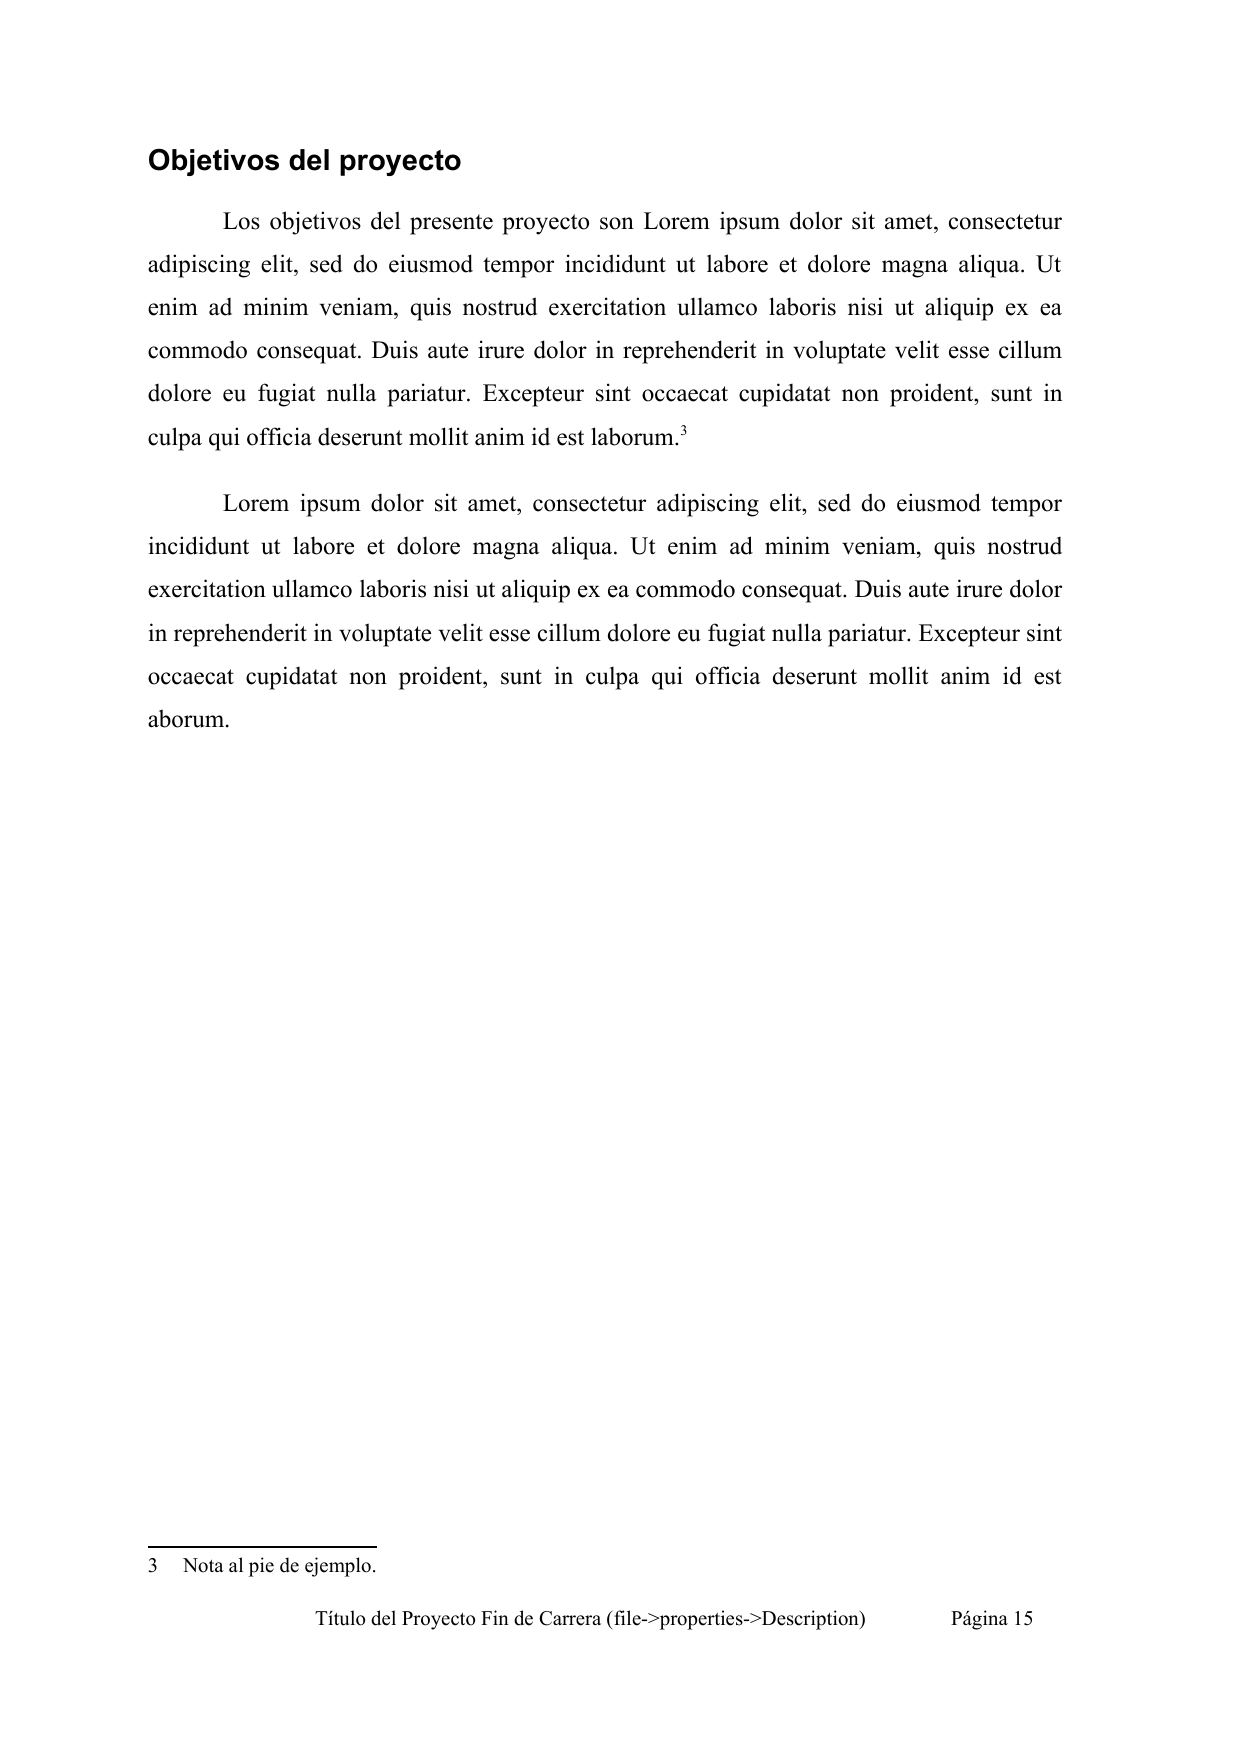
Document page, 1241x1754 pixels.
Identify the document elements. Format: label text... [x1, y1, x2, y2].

text Lorem ipsum dolor sit amet, consectetur adipiscing elit, sed do eiusmod tempor incididunt ut labore et dolore magna aliqua. Ut enim ad minim veniam, quis nostrud exercitation ullamco laboris nisi ut aliquip ex ea commodo consequat. Duis aute irure dolor in reprehenderit in voluptate velit esse cillum dolore eu fugiat nulla pariatur. Excepteur sint occaecat cupidatat non proident, sunt in culpa qui officia deserunt mollit anim id est aborum. [148, 488, 1063, 733]
subtitle Objetivos del proyecto [148, 143, 1063, 177]
text Los objetivos del presente proyecto son Lorem ipsum dolor sit amet, consectetur adipiscing elit, sed do eiusmod tempor incididunt ut labore et dolore magna aliqua. Ut enim ad minim veniam, quis nostrud exercitation ullamco laboris nisi ut aliquip ex ea commodo consequat. Duis aute irure dolor in reprehenderit in voluptate velit esse cillum dolore eu fugiat nulla pariatur. Excepteur sint occaecat cupidatat non proident, sunt in culpa qui officia deserunt mollit anim id est laborum. [148, 206, 1063, 450]
text Nota al pie de ejemplo. [148, 1553, 1063, 1577]
